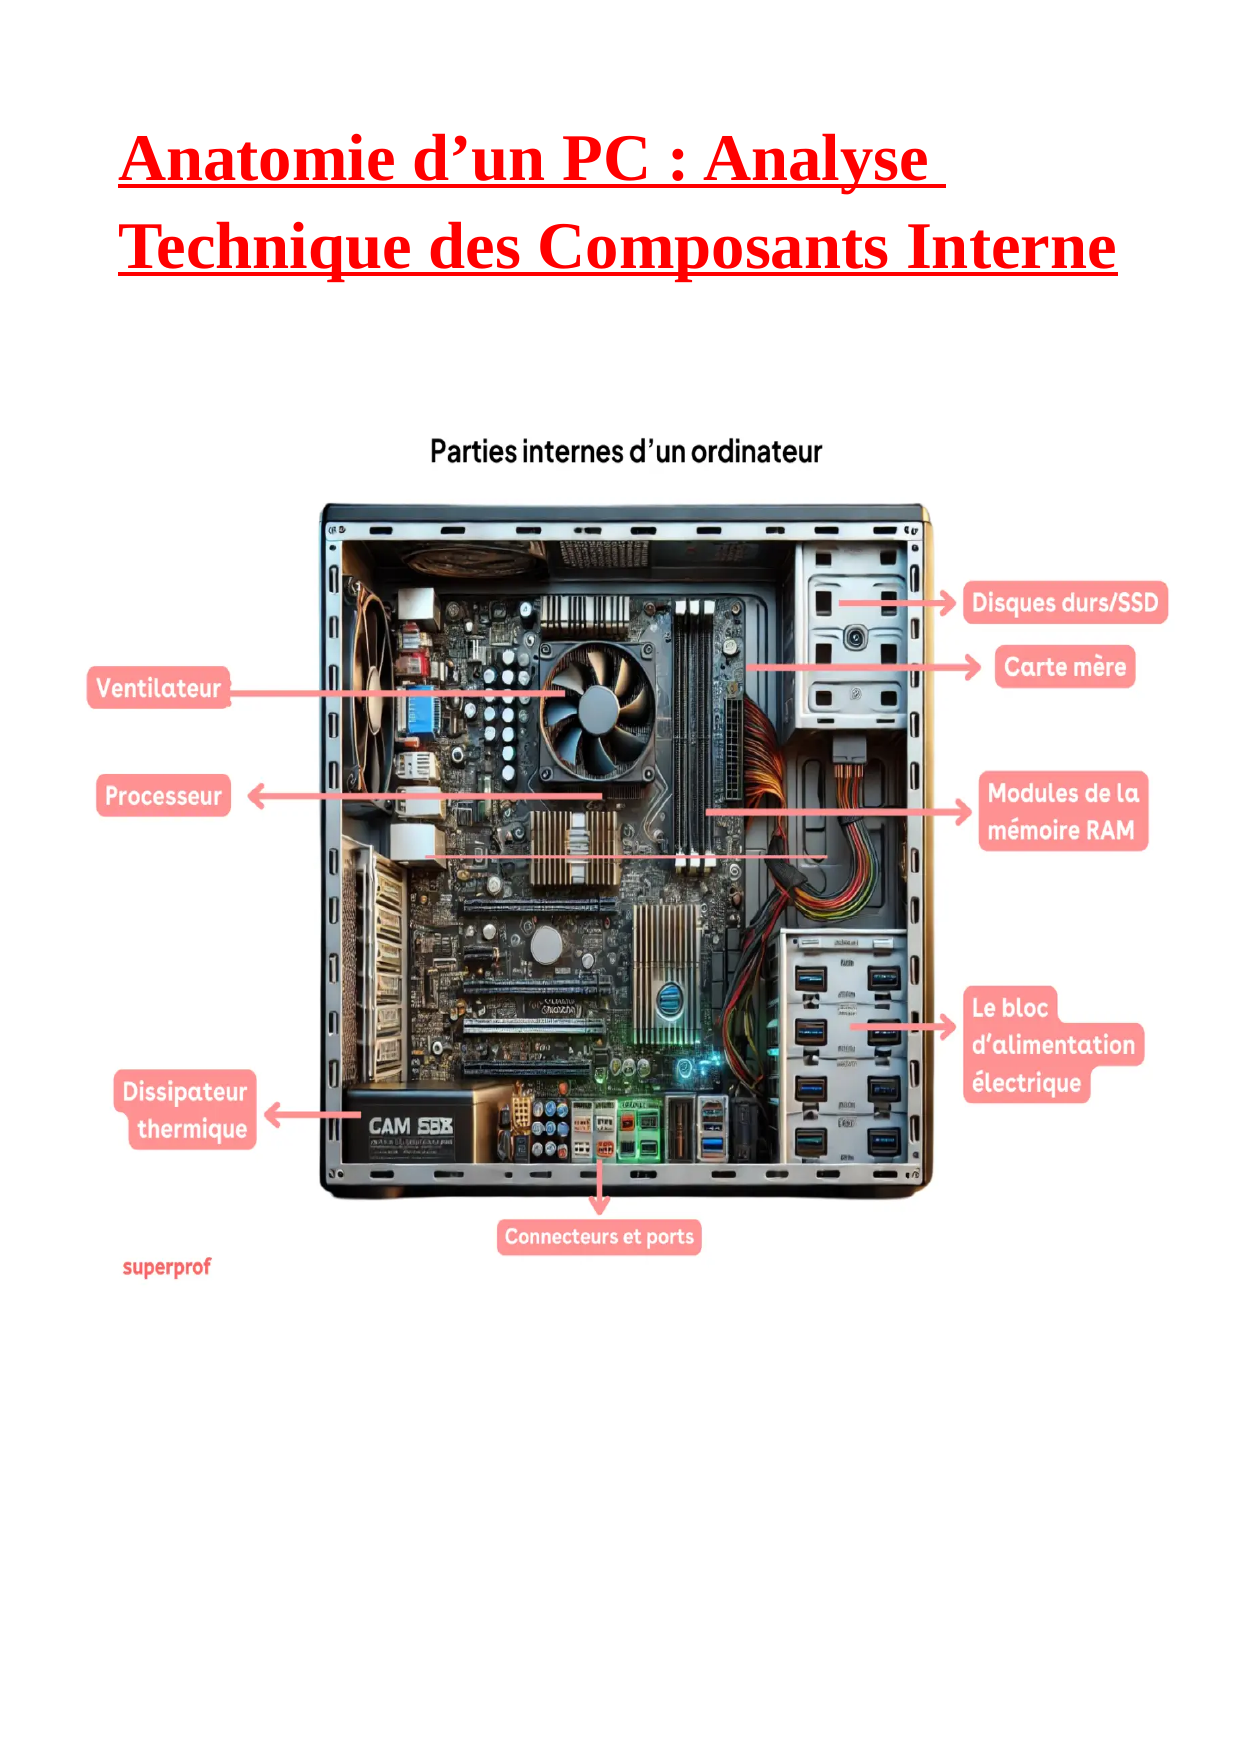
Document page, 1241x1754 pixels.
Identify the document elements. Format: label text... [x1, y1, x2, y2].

text Anatomie d’un PC : Analyse Technique des Composants Interne [118, 118, 1122, 283]
picture [45, 381, 1207, 1332]
